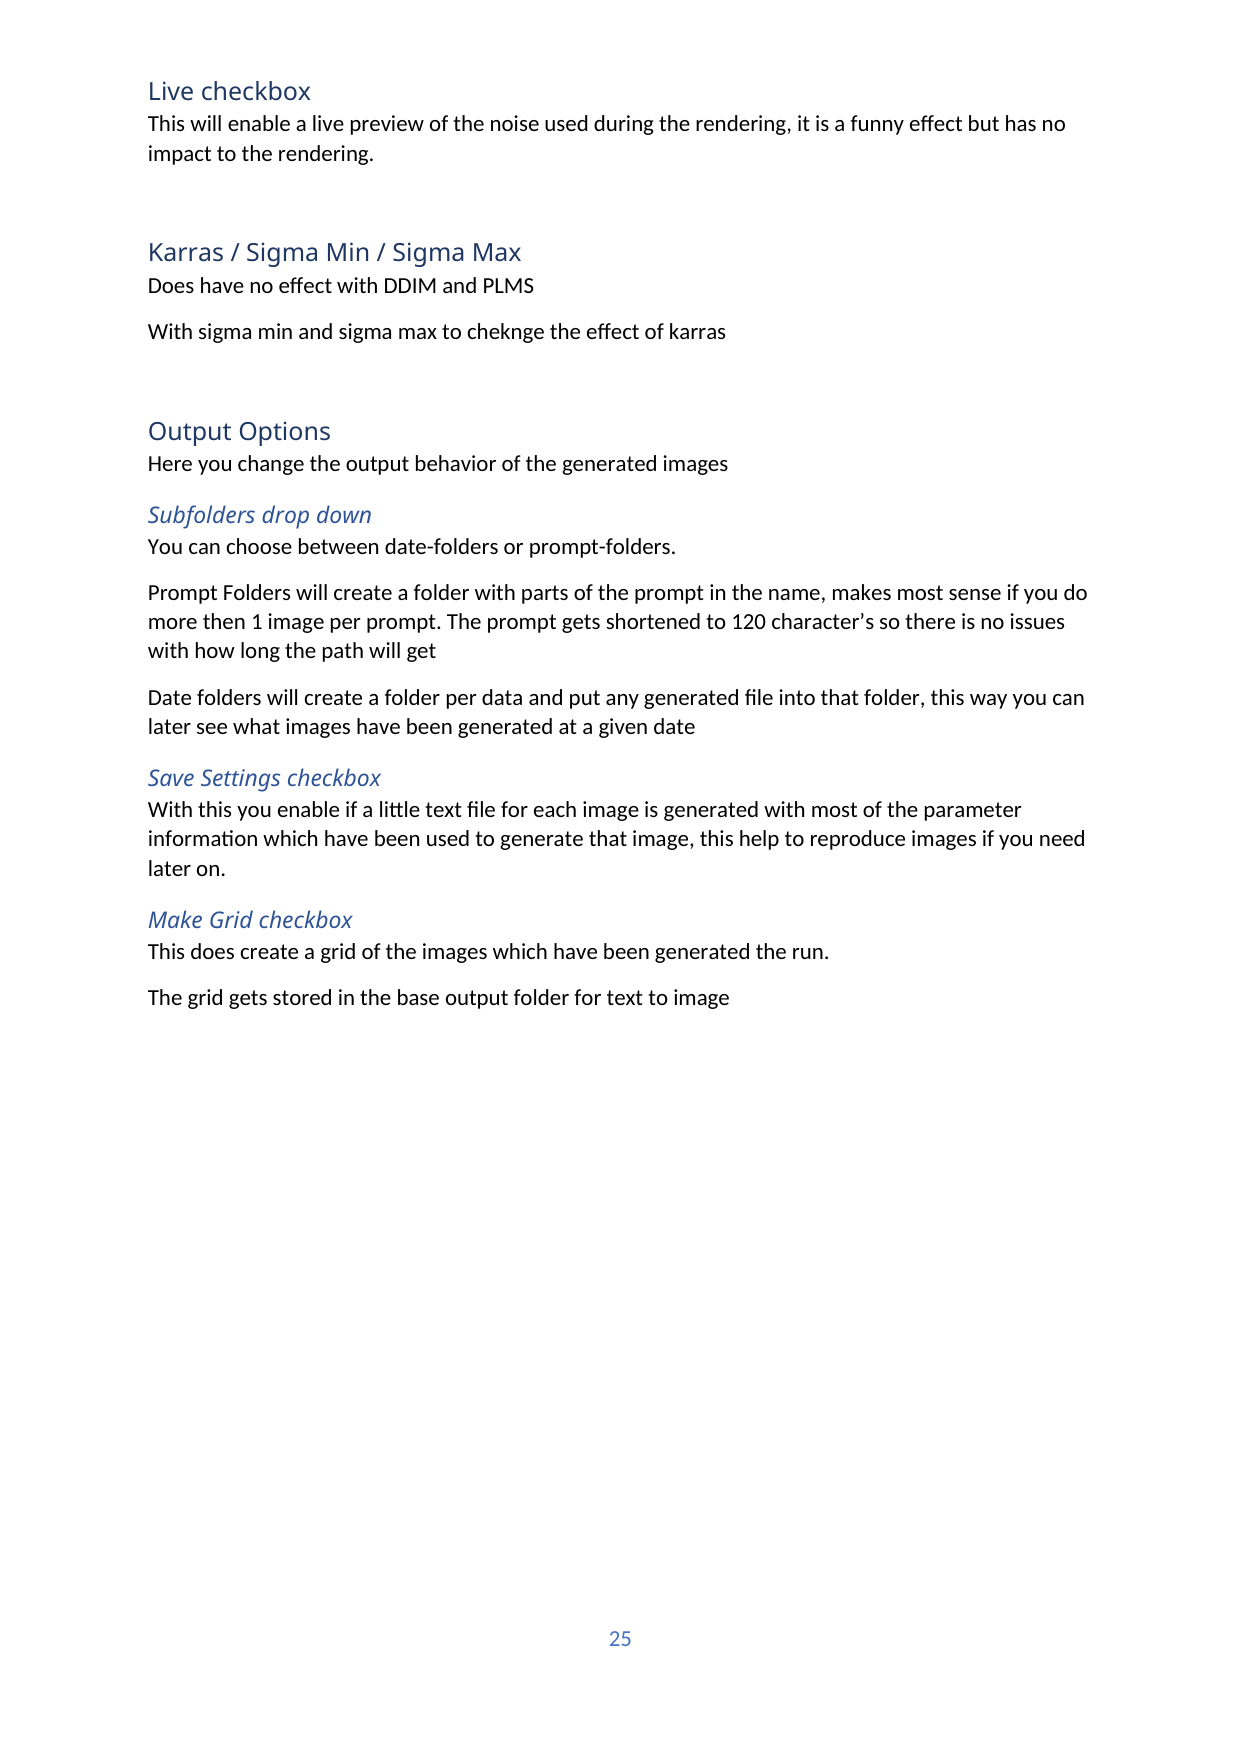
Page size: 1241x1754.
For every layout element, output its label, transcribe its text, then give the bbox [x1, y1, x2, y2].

subtitle Karras / Sigma Min / Sigma Max [148, 235, 1093, 269]
text Here you change the output behavior of the generated images [148, 449, 1093, 477]
text You can choose between date-folders or prompt-folders. [148, 532, 1093, 560]
subtitle Subfolders drop down [148, 499, 1093, 530]
subtitle Save Settings checkbox [148, 762, 1093, 793]
subtitle Make Grid checkbox [148, 904, 1093, 935]
text With sigma min and sigma max to cheknge the effect of karras [148, 317, 1093, 345]
text With this you enable if a little text file for each image is generated with most of the parameter information which have been used to generate that image, this help to reproduce images if you need later on. [148, 795, 1093, 882]
subtitle Output Options [148, 413, 1093, 447]
text This does create a grid of the images which have been generated the run. [148, 937, 1093, 965]
text Does have no effect with DDIM and PLMS [148, 271, 1093, 299]
text The grid gets stored in the base output folder for text to image [148, 983, 1093, 1011]
subtitle Live checkbox [148, 74, 1093, 108]
text Prompt Folders will create a folder with parts of the prompt in the name, makes most sense if you do more then 1 image per prompt. The prompt gets shortened to 120 character’s so there is no issues with how long the path will get [148, 578, 1093, 665]
text Date folders will create a folder per data and put any generated file into that folder, this way you can later see what images have been generated at a given date [148, 683, 1093, 740]
text This will enable a live preview of the noise used during the rendering, it is a funny effect but has no impact to the rendering. [148, 109, 1093, 167]
